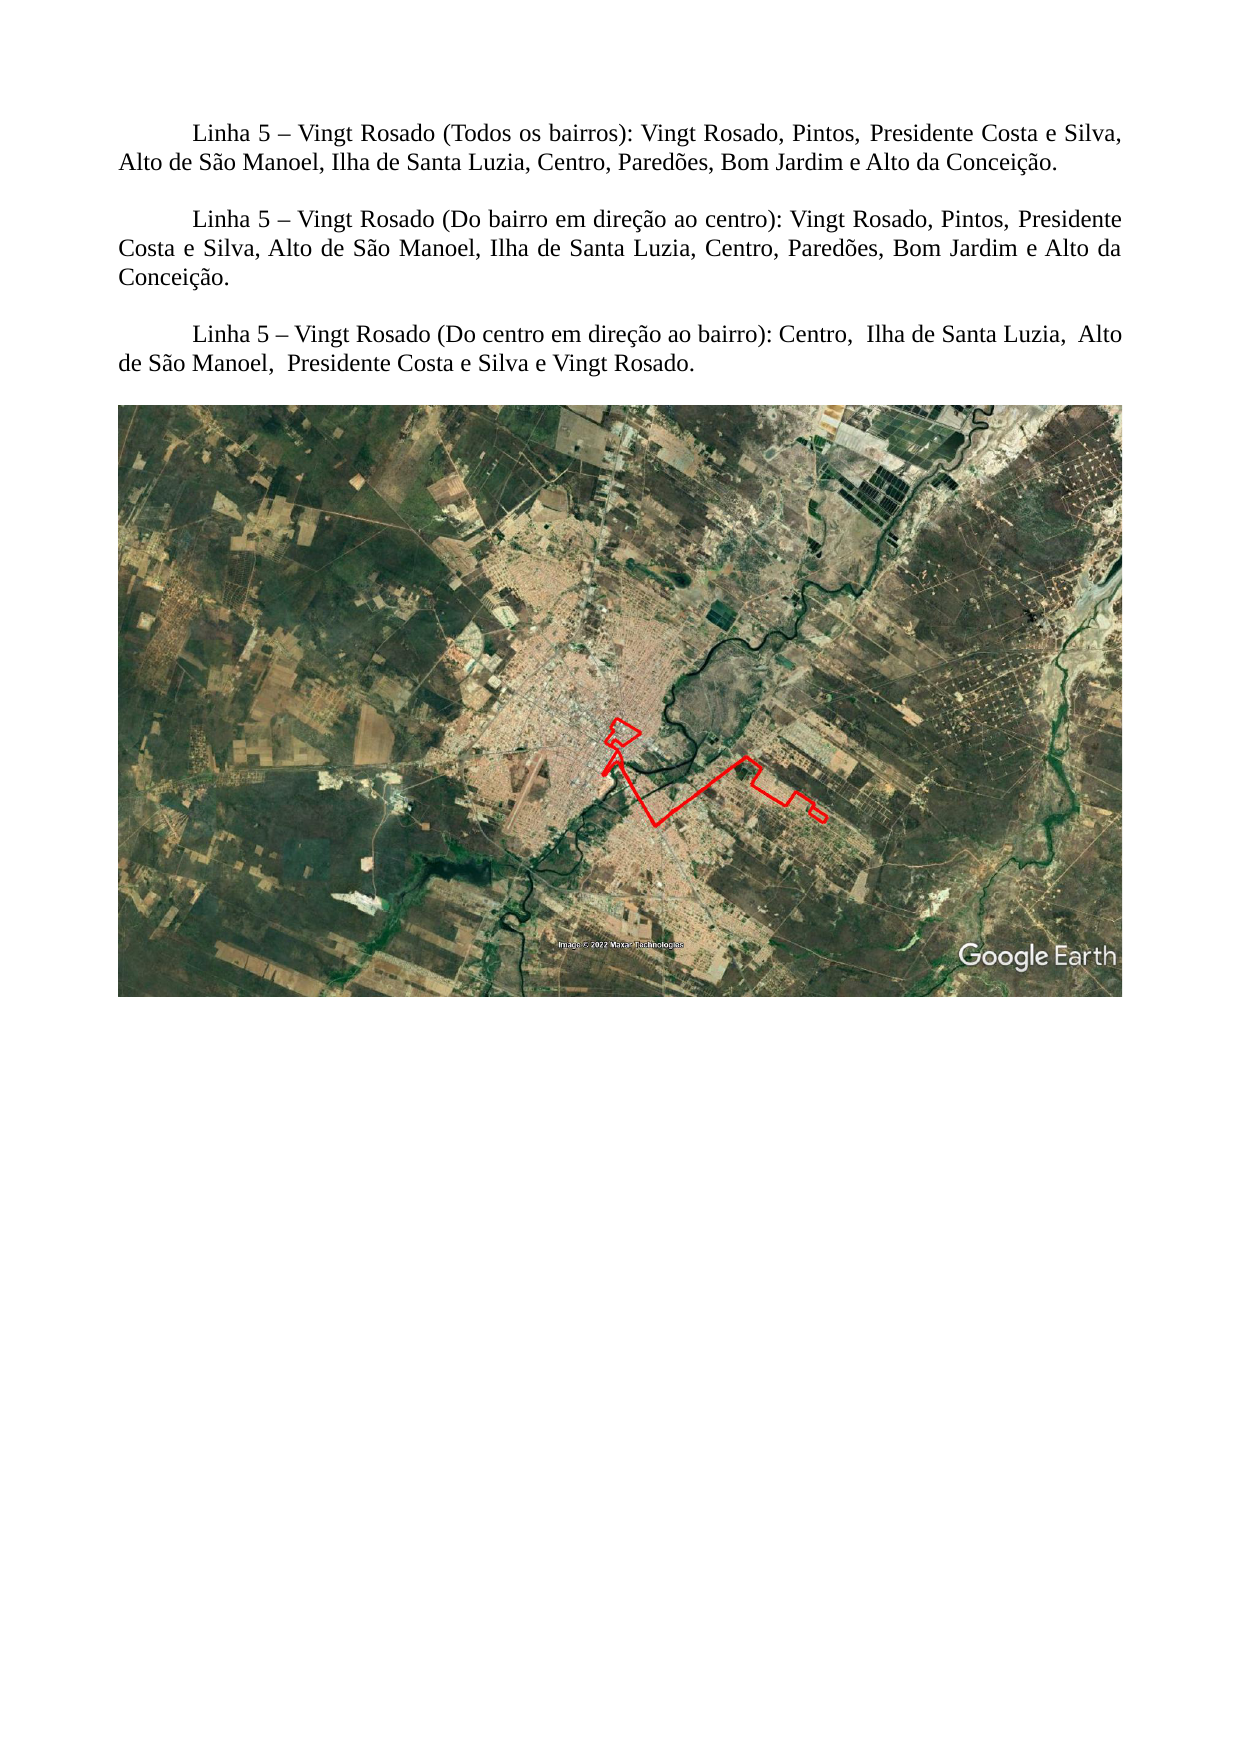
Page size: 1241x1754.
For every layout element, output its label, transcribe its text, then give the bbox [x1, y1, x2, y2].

picture [118, 405, 1123, 997]
text Linha 5 – Vingt Rosado (Todos os bairros): Vingt Rosado, Pintos, Presidente Costa e Silva, Alto de São Manoel, Ilha de Santa Luzia, Centro, Paredões, Bom Jardim e Alto da Conceição. [118, 118, 1122, 176]
text Linha 5 – Vingt Rosado (Do centro em direção ao bairro): Centro, Ilha de Santa Luzia, Alto de São Manoel, Presidente Costa e Silva e Vingt Rosado. [118, 319, 1122, 377]
text Linha 5 – Vingt Rosado (Do bairro em direção ao centro): Vingt Rosado, Pintos, Presidente Costa e Silva, Alto de São Manoel, Ilha de Santa Luzia, Centro, Paredões, Bom Jardim e Alto da Conceição. [118, 204, 1122, 291]
